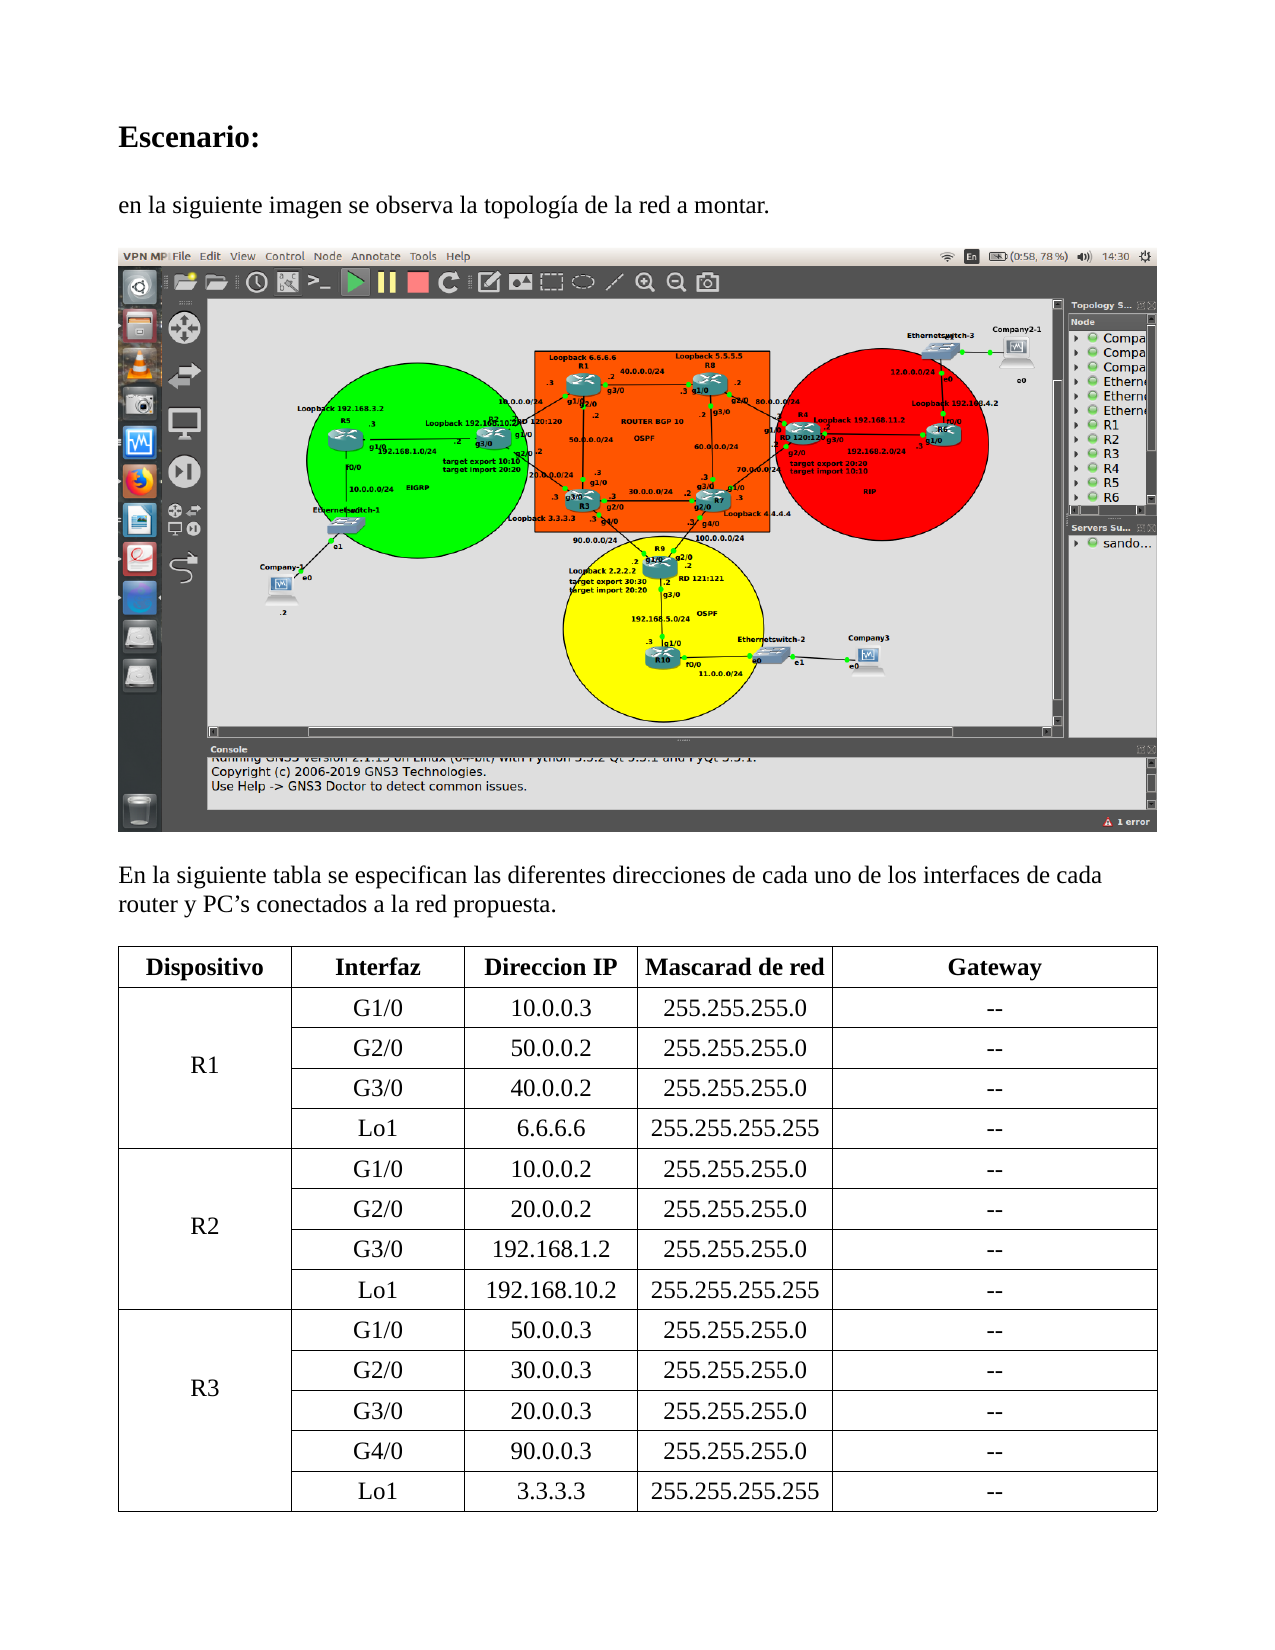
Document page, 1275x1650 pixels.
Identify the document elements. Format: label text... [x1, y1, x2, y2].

table_cell 255.255.255.255 [638, 1109, 832, 1148]
table_cell 192.168.10.2 [465, 1270, 637, 1309]
table_cell -- [833, 1230, 1157, 1269]
table_cell 192.168.1.2 [465, 1230, 637, 1269]
table_cell R2 [119, 1149, 291, 1309]
table_cell 255.255.255.255 [638, 1270, 832, 1309]
text En la siguiente tabla se especifican las diferentes direcciones de cada uno de los interfaces de cada [118, 860, 1157, 889]
table_cell G2/0 [292, 1351, 464, 1390]
text en la siguiente imagen se observa la topología de la red a montar. [118, 190, 1157, 219]
table_cell G2/0 [292, 1028, 464, 1067]
table_header Interfaz [292, 947, 464, 987]
table_cell 50.0.0.3 [465, 1310, 637, 1349]
table_header Gateway [833, 947, 1157, 987]
table_cell -- [833, 988, 1157, 1027]
table_cell 255.255.255.255 [638, 1472, 832, 1511]
table_cell G3/0 [292, 1230, 464, 1269]
table_cell G2/0 [292, 1189, 464, 1229]
text Escenario: [118, 118, 1157, 154]
table_cell G1/0 [292, 1310, 464, 1349]
table_cell -- [833, 1391, 1157, 1430]
table_cell -- [833, 1069, 1157, 1108]
table_cell 255.255.255.0 [638, 1391, 832, 1430]
table_header Dispositivo [119, 947, 291, 987]
table_cell 3.3.3.3 [465, 1472, 637, 1511]
table_cell -- [833, 1109, 1157, 1148]
table_header Direccion IP [465, 947, 637, 987]
table_cell 255.255.255.0 [638, 1431, 832, 1471]
table_cell 255.255.255.0 [638, 1028, 832, 1067]
table_cell -- [833, 1310, 1157, 1349]
table_cell -- [833, 1189, 1157, 1229]
table_cell Lo1 [292, 1270, 464, 1309]
table_cell R1 [119, 988, 291, 1148]
table_cell 255.255.255.0 [638, 1310, 832, 1349]
table_cell -- [833, 1028, 1157, 1067]
table_cell G4/0 [292, 1431, 464, 1471]
table_header Mascarad de red [638, 947, 832, 987]
table_cell 255.255.255.0 [638, 1189, 832, 1229]
table_cell 30.0.0.3 [465, 1351, 637, 1390]
table_cell 90.0.0.3 [465, 1431, 637, 1471]
table_cell R3 [119, 1310, 291, 1511]
table_cell 20.0.0.3 [465, 1391, 637, 1430]
table_cell G1/0 [292, 988, 464, 1027]
table_cell 20.0.0.2 [465, 1189, 637, 1229]
table_cell 10.0.0.3 [465, 988, 637, 1027]
table_cell G3/0 [292, 1391, 464, 1430]
table_cell Lo1 [292, 1109, 464, 1148]
table_cell 255.255.255.0 [638, 1351, 832, 1390]
table_cell 10.0.0.2 [465, 1149, 637, 1188]
text router y PC’s conectados a la red propuesta. [118, 889, 1157, 918]
table_cell 40.0.0.2 [465, 1069, 637, 1108]
table_cell -- [833, 1472, 1157, 1511]
picture [118, 247, 1157, 832]
table_cell -- [833, 1149, 1157, 1188]
table_cell 50.0.0.2 [465, 1028, 637, 1067]
table_cell 255.255.255.0 [638, 1230, 832, 1269]
table_cell G1/0 [292, 1149, 464, 1188]
table_cell 255.255.255.0 [638, 988, 832, 1027]
table_cell 6.6.6.6 [465, 1109, 637, 1148]
table_cell G3/0 [292, 1069, 464, 1108]
table_cell 255.255.255.0 [638, 1149, 832, 1188]
table_cell -- [833, 1351, 1157, 1390]
table_cell -- [833, 1431, 1157, 1471]
table_cell -- [833, 1270, 1157, 1309]
table_cell Lo1 [292, 1472, 464, 1511]
table_cell 255.255.255.0 [638, 1069, 832, 1108]
